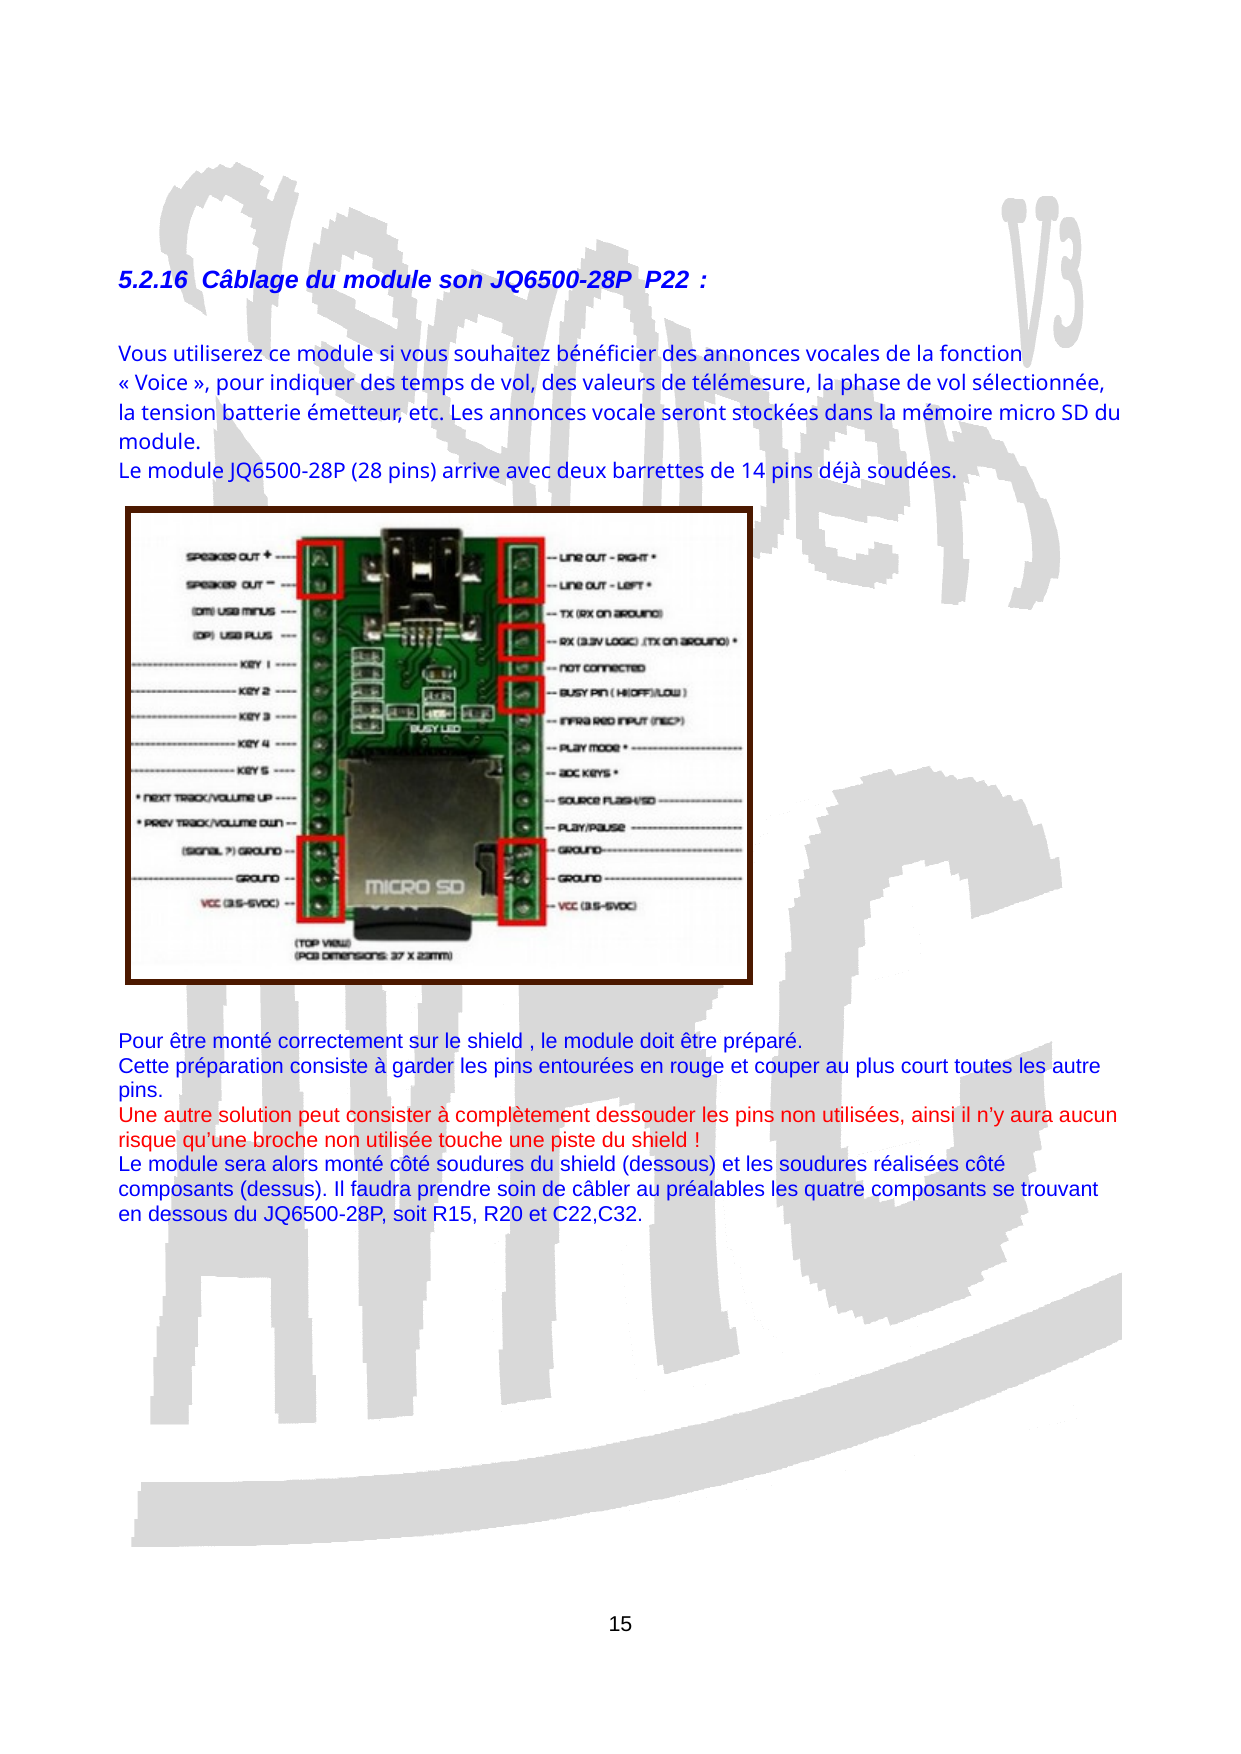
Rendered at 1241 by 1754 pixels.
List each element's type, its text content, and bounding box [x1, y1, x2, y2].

text Une autre solution peut consister à complètement dessouder les pins non utilisées, ainsi il n’y aura aucun risque qu’une broche non utilisée touche une piste du shield ! [118, 1102, 1122, 1152]
text Vous utiliserez ce module si vous souhaitez bénéficier des annonces vocales de la fonction [118, 339, 1122, 368]
text Pour être monté correctement sur le shield , le module doit être préparé. [118, 1028, 1122, 1053]
subtitle 5.2.16 Câblage du module son JQ6500-28P P22 : [118, 264, 1122, 293]
text la tension batterie émetteur, etc. Les annonces vocale seront stockées dans la mémoire micro SD du [118, 397, 1122, 426]
text module. [118, 426, 1122, 456]
text « Voice », pour indiquer des temps de vol, des valeurs de télémesure, la phase de vol sélectionnée, [118, 368, 1122, 397]
picture [131, 513, 747, 979]
text Le module JQ6500-28P (28 pins) arrive avec deux barrettes de 14 pins déjà soudées. [118, 456, 1122, 485]
text Le module sera alors monté côté soudures du shield (dessous) et les soudures réalisées côté composants (dessus). Il faudra prendre soin de câbler au préalables les quatre composants se trouvant en dessous du JQ6500-28P, soit R15, R20 et C22,C32. [118, 1152, 1122, 1226]
text Cette préparation consiste à garder les pins entourées en rouge et couper au plus court toutes les autre pins. [118, 1053, 1122, 1102]
